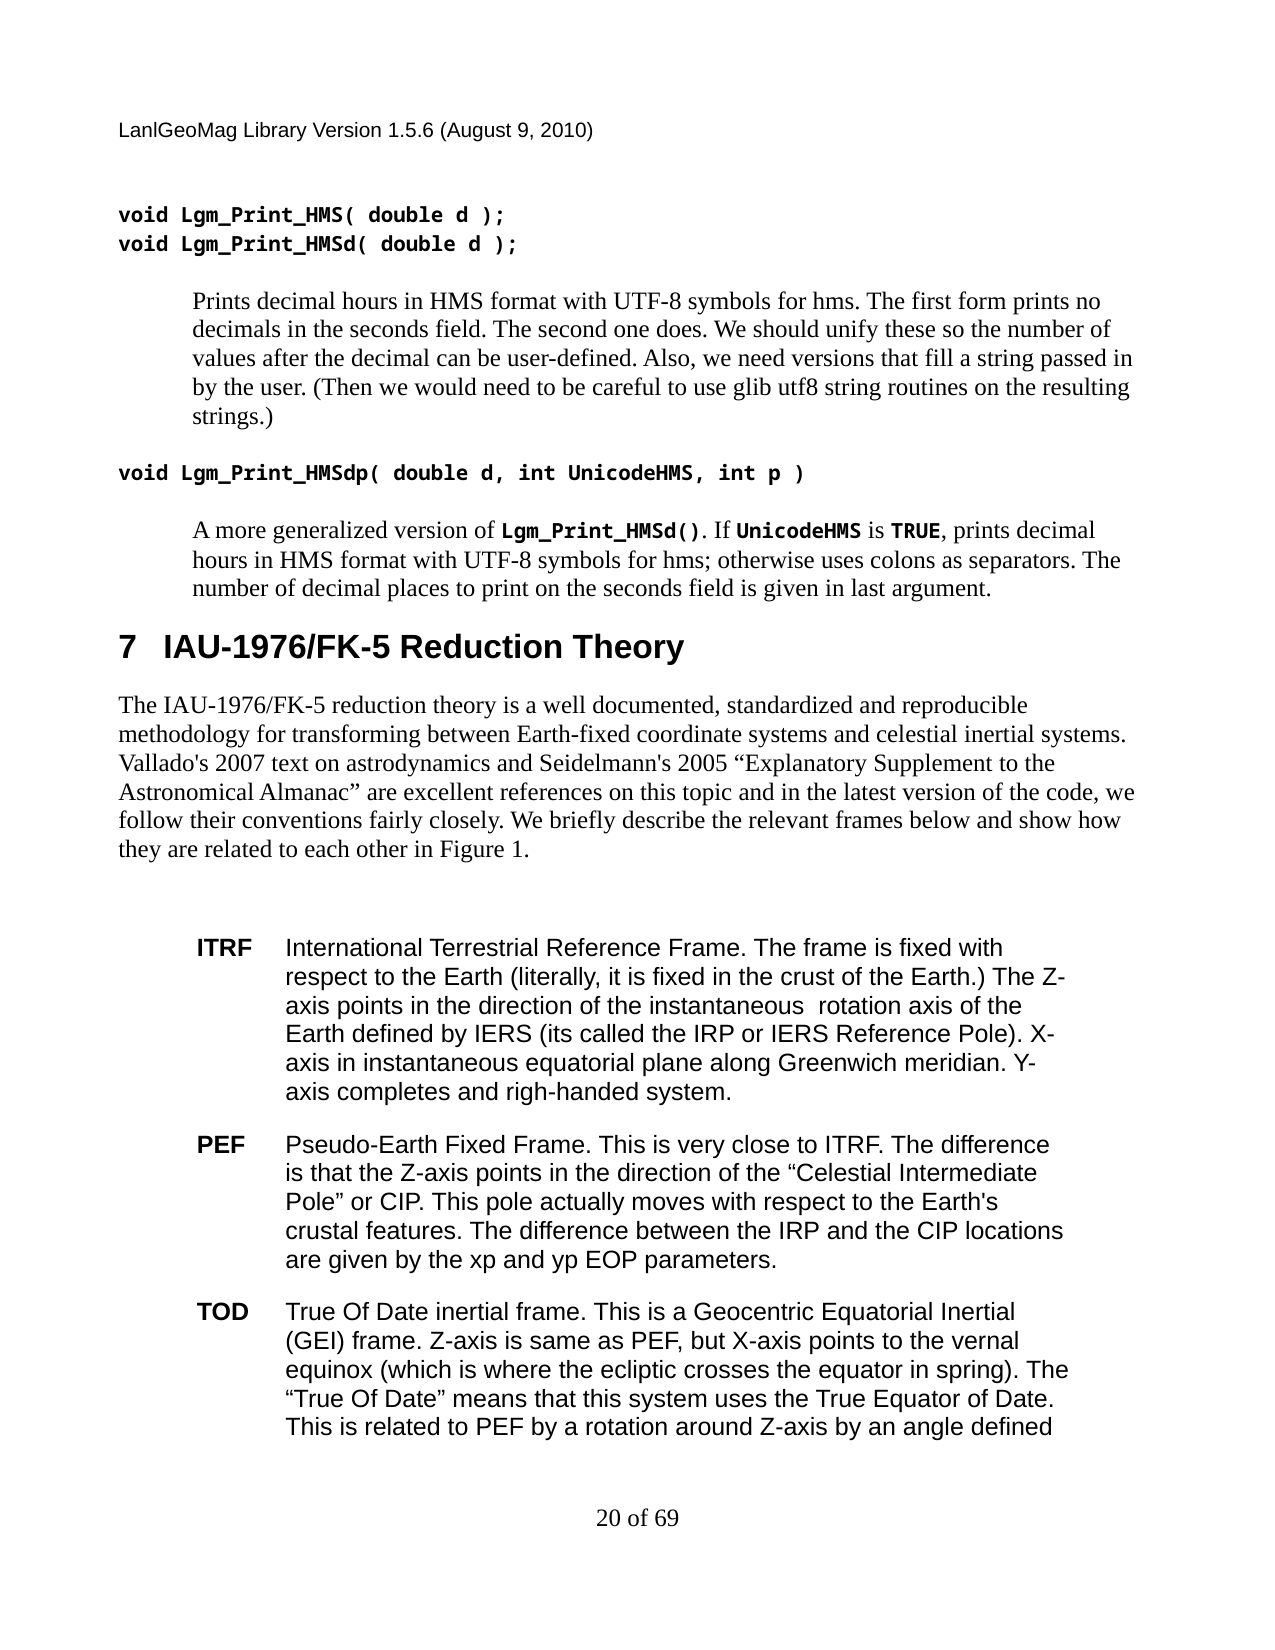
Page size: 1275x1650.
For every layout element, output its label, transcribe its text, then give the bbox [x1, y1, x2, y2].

text Prints decimal hours in HMS format with UTF-8 symbols for hms. The first form prints no decimals in the seconds field. The second one does. We should unify these so the number of values after the decimal can be user-defined. Also, we need versions that fill a string passed in by the user. (Then we would need to be careful to use glib utf8 string routines on the resulting strings.) [192, 286, 1157, 429]
text void Lgm_Print_HMSdp( double d, int UnicodeHMS, int p ) [118, 458, 1157, 487]
text A more generalized version of Lgm_Print_HMSd(). If UnicodeHMS is TRUE, prints decimal hours in HMS format with UTF-8 symbols for hms; otherwise uses colons as separators. The number of decimal places to print on the seconds field is given in last argument. [192, 515, 1157, 602]
text void Lgm_Print_HMSd( double d ); [118, 229, 1157, 257]
table_cell Pseudo-Earth Fixed Frame. This is very close to ITRF. The difference is that the Z-axis points in the direction of the “Celestial Intermediate Pole” or CIP. This pole actually moves with respect to the Earth's crustal features. The difference between the IRP and the CIP locations are given by the xp and yp EOP parameters. [280, 1124, 1078, 1292]
text void Lgm_Print_HMS( double d ); [118, 201, 1157, 229]
table_cell True Of Date inertial frame. This is a Geocentric Equatorial Inertial (GEI) frame. Z-axis is same as PEF, but X-axis points to the vernal equinox (which is where the ecliptic crosses the equator in spring). The “True Of Date” means that this system uses the True Equator of Date. This is related to PEF by a rotation around Z-axis by an angle defined [280, 1292, 1078, 1447]
subtitle IAU-1976/FK-5 Reduction Theory [118, 627, 1157, 666]
text The IAU-1976/FK-5 reduction theory is a well documented, standardized and reproducible methodology for transforming between Earth-fixed coordinate systems and celestial inertial systems. Vallado's 2007 text on astrodynamics and Seidelmann's 2005 “Explanatory Supplement to the Astronomical Almanac” are excellent references on this topic and in the latest version of the code, we follow their conventions fairly closely. We briefly describe the relevant frames below and show how they are related to each other in Figure 1. [118, 690, 1157, 863]
table_header International Terrestrial Reference Frame. The frame is fixed with respect to the Earth (literally, it is fixed in the crust of the Earth.) The Z-axis points in the direction of the instantaneous rotation axis of the Earth defined by IERS (its called the IRP or IERS Reference Pole). X-axis in instantaneous equatorial plane along Greenwich meridian. Y-axis completes and righ-handed system. [280, 928, 1078, 1124]
table_header ITRF [191, 928, 279, 1124]
table_cell TOD [191, 1292, 279, 1447]
table_cell PEF [191, 1124, 279, 1292]
